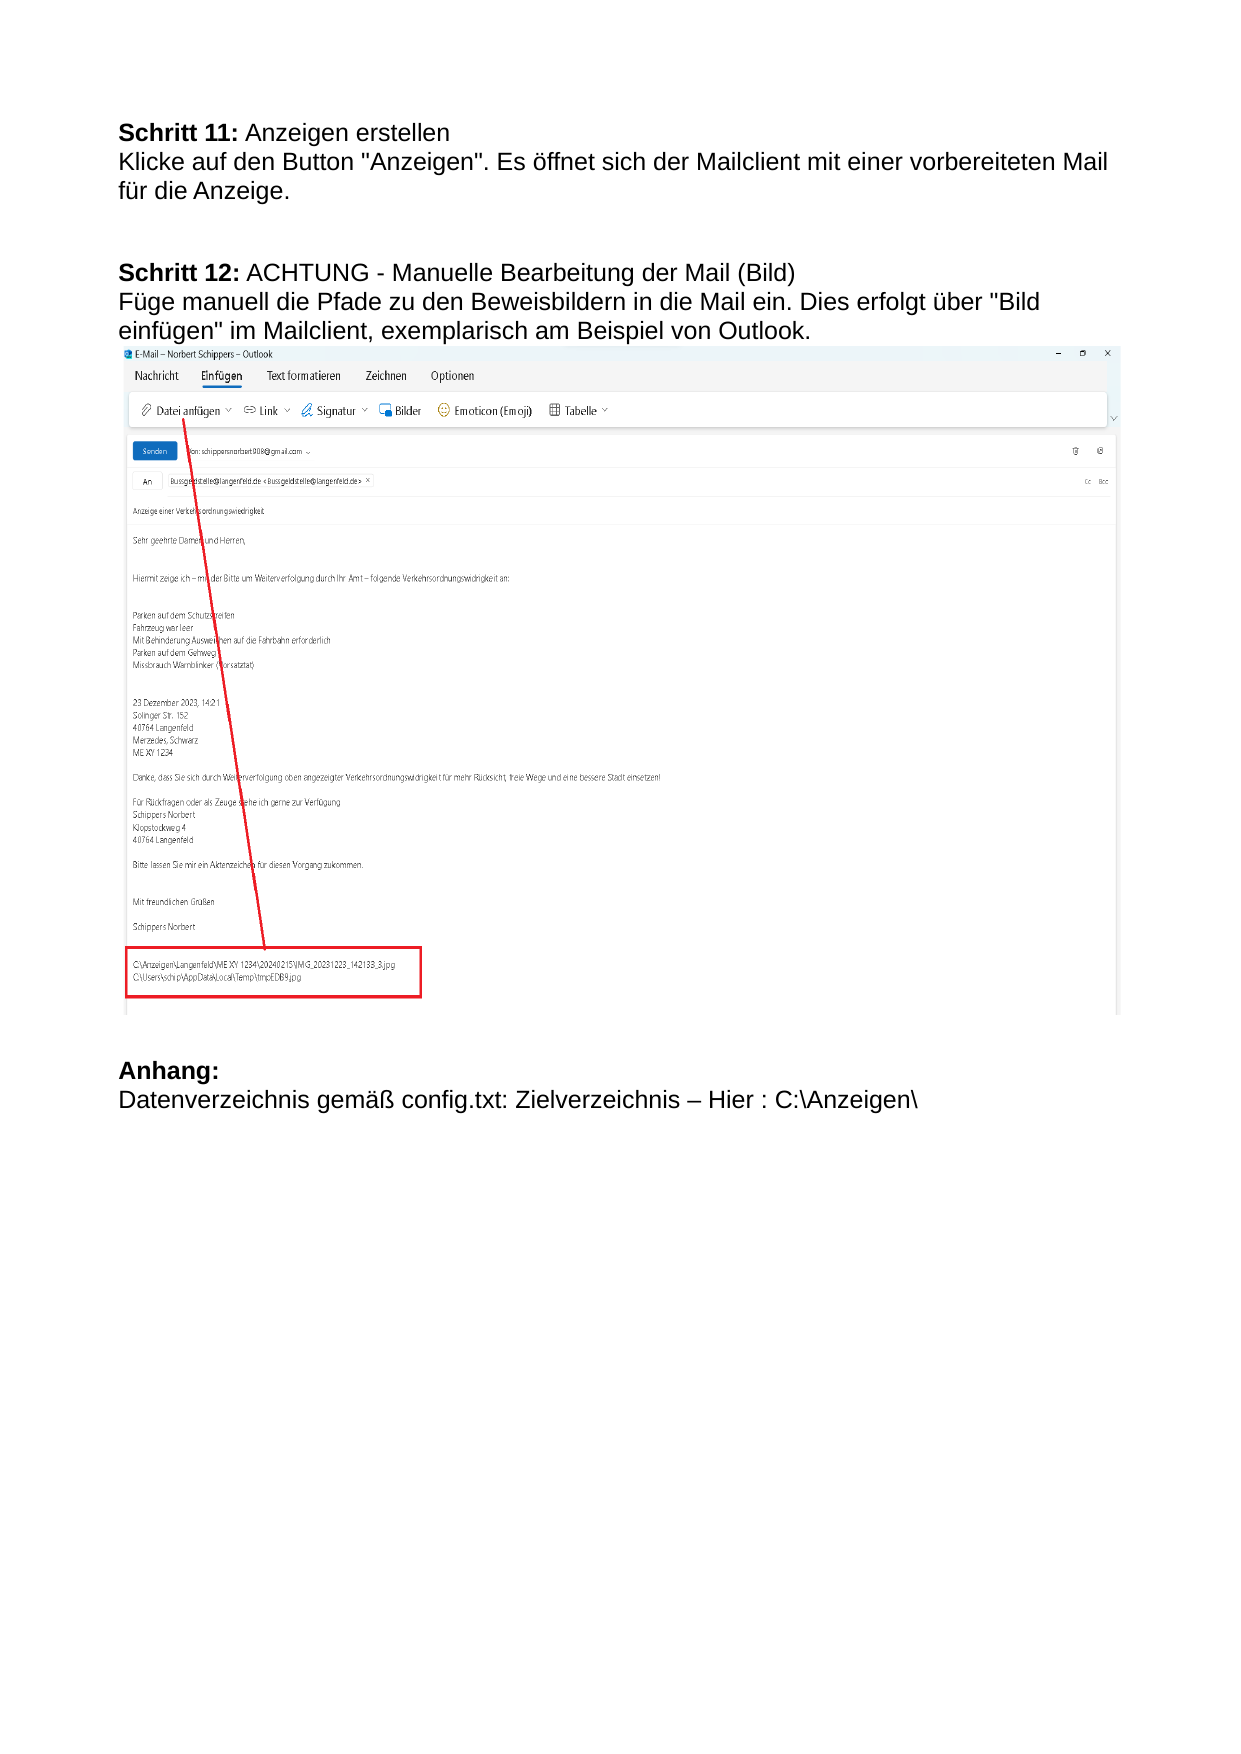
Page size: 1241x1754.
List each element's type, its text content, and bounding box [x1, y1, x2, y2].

text Schritt 12: ACHTUNG - Manuelle Bearbeitung der Mail (Bild) Füge manuell die Pfade zu den Beweisbildern in die Mail ein. Dies erfolgt über "Bild einfügen" im Mailclient, exemplarisch am Beispiel von Outlook. [118, 258, 1122, 344]
text Schritt 11: Anzeigen erstellen Klicke auf den Button "Anzeigen". Es öffnet sich der Mailclient mit einer vorbereiteten Mail für die Anzeige. [118, 118, 1122, 204]
text Anhang: Datenverzeichnis gemäß config.txt: Zielverzeichnis – Hier : C:\Anzeigen\ [118, 1056, 1122, 1113]
